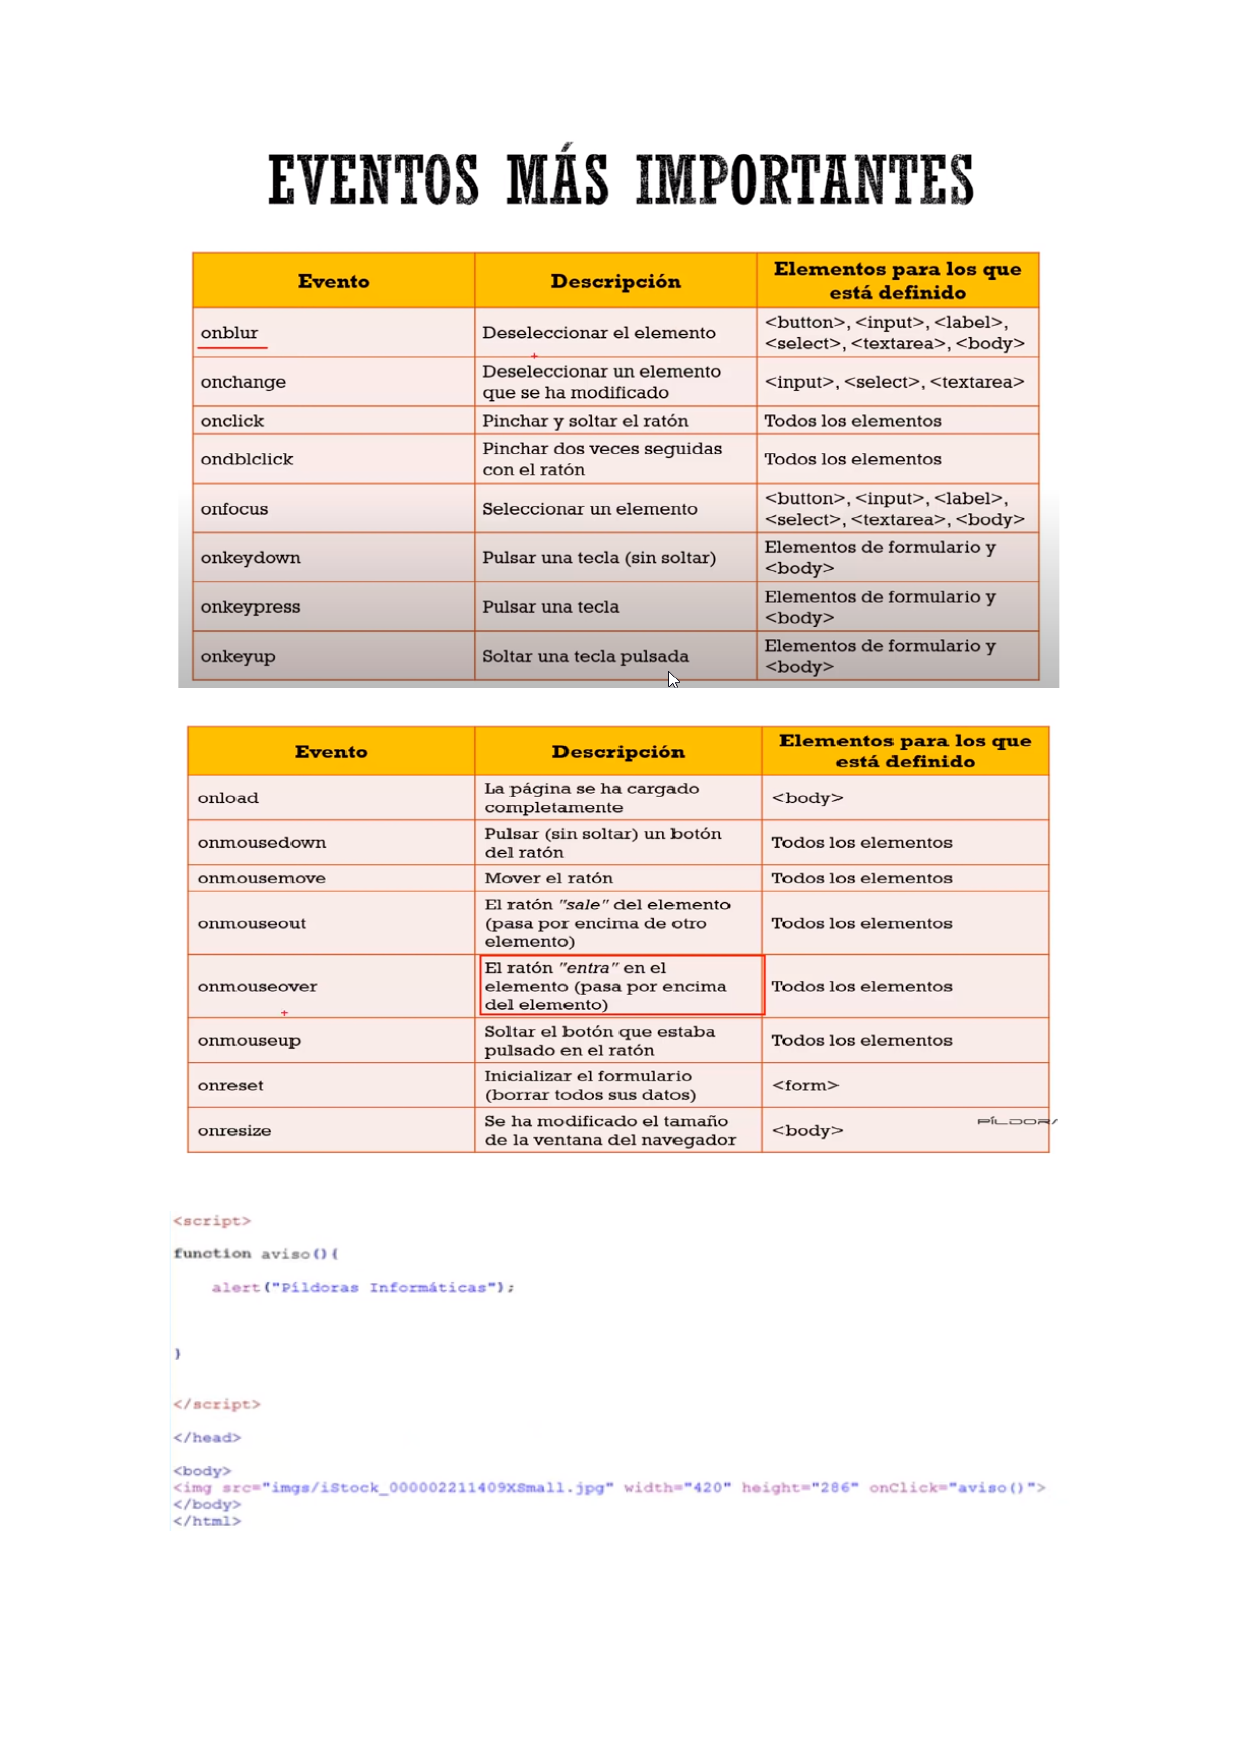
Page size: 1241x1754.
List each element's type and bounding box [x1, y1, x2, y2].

picture [178, 133, 1060, 688]
picture [169, 1211, 1071, 1531]
picture [182, 716, 1058, 1154]
